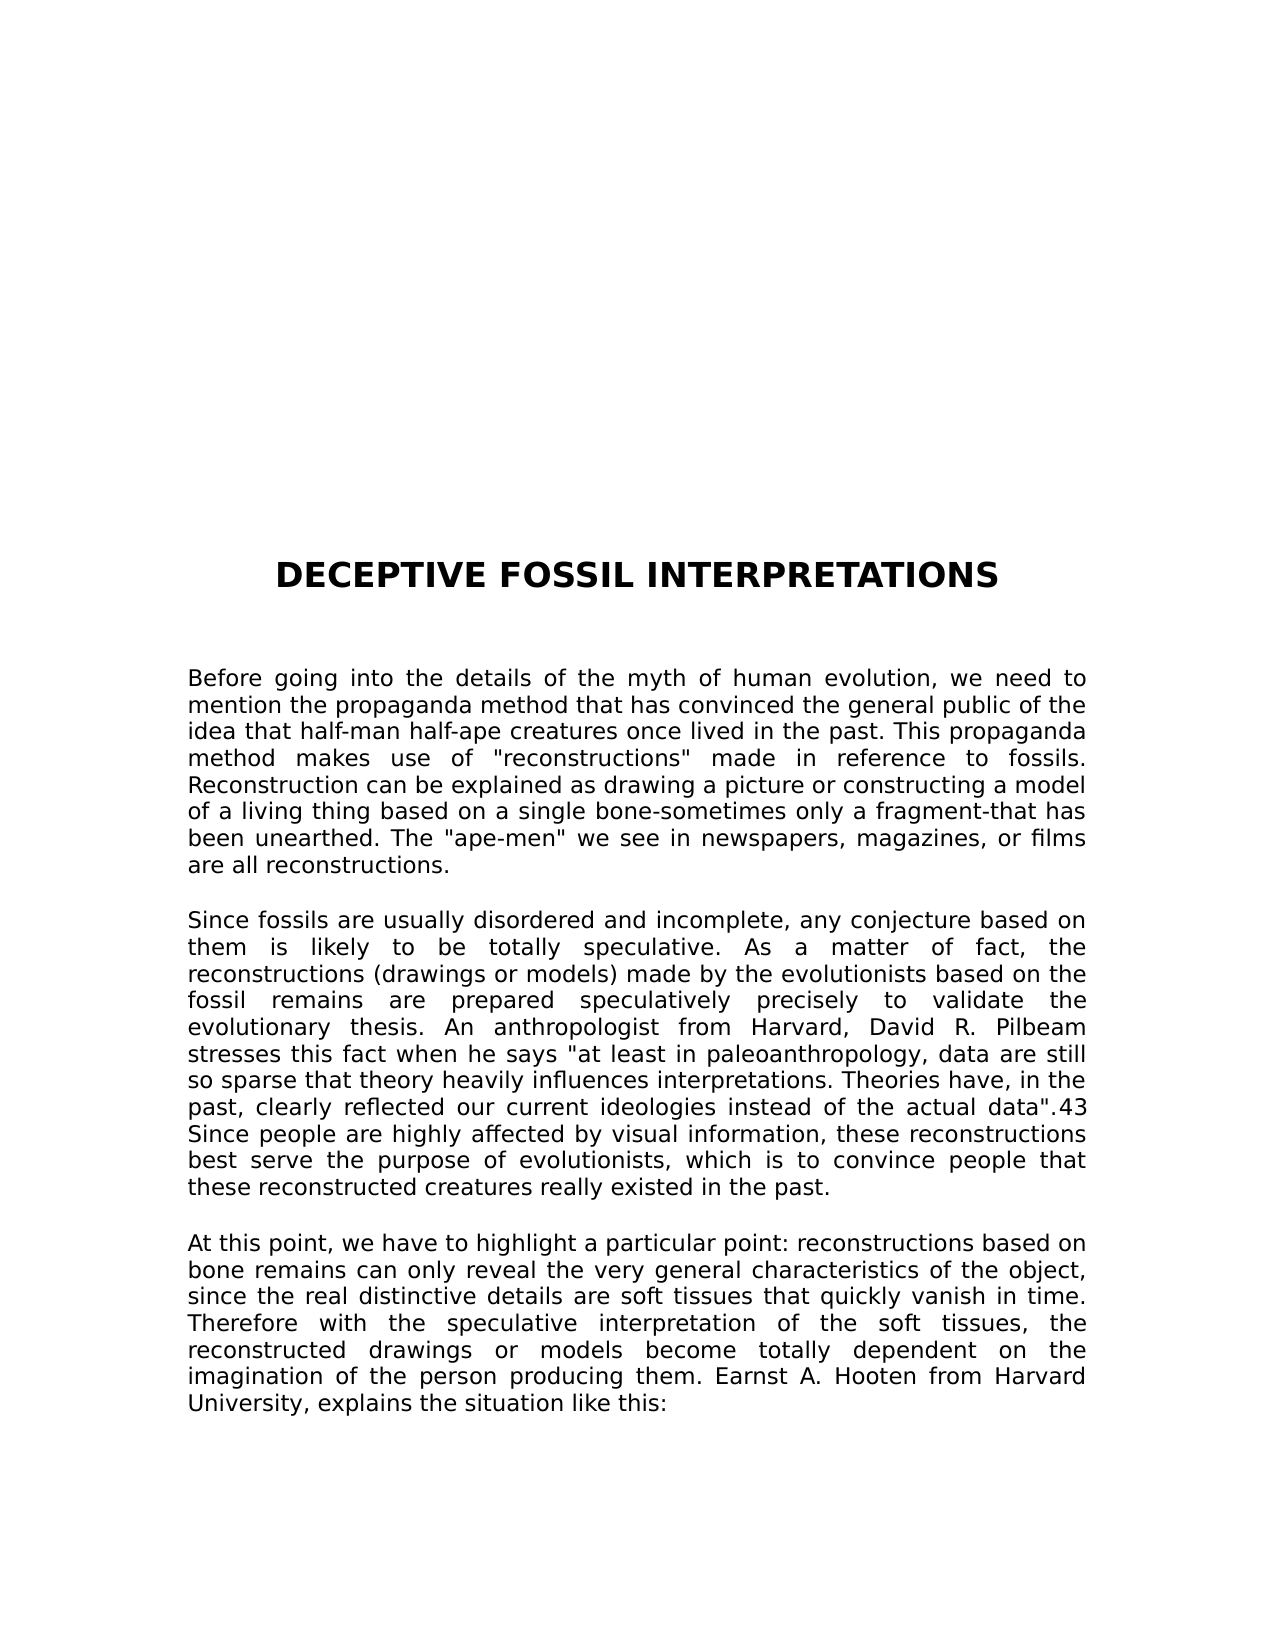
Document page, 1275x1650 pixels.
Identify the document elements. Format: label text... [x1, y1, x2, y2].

text At this point, we have to highlight a particular point: reconstructions based on bone remains can only reveal the very general characteristics of the object, since the real distinctive details are soft tissues that quickly vanish in time. Therefore with the speculative interpretation of the soft tissues, the reconstructed drawings or models become totally dependent on the imagination of the person producing them. Earnst A. Hooten from Harvard University, explains the situation like this: [187, 1230, 1088, 1417]
text DECEPTIVE FOSSIL INTERPRETATIONS [187, 556, 1088, 596]
text Since fossils are usually disordered and incomplete, any conjecture based on them is likely to be totally speculative. As a matter of fact, the reconstructions (drawings or models) made by the evolutionists based on the fossil remains are prepared speculatively precisely to validate the evolutionary thesis. An anthropologist from Harvard, David R. Pilbeam stresses this fact when he says "at least in paleoanthropology, data are still so sparse that theory heavily influences interpretations. Theories have, in the past, clearly reflected our current ideologies instead of the actual data".43 Since people are highly affected by visual information, these reconstructions best serve the purpose of evolutionists, which is to convince people that these reconstructed creatures really existed in the past. [187, 908, 1088, 1201]
text Before going into the details of the myth of human evolution, we need to mention the propaganda method that has convinced the general public of the idea that half-man half-ape creatures once lived in the past. This propaganda method makes use of "reconstructions" made in reference to fossils. Reconstruction can be explained as drawing a picture or constructing a model of a living thing based on a single bone-sometimes only a fragment-that has been unearthed. The "ape-men" we see in newspapers, magazines, or films are all reconstructions. [187, 665, 1088, 878]
